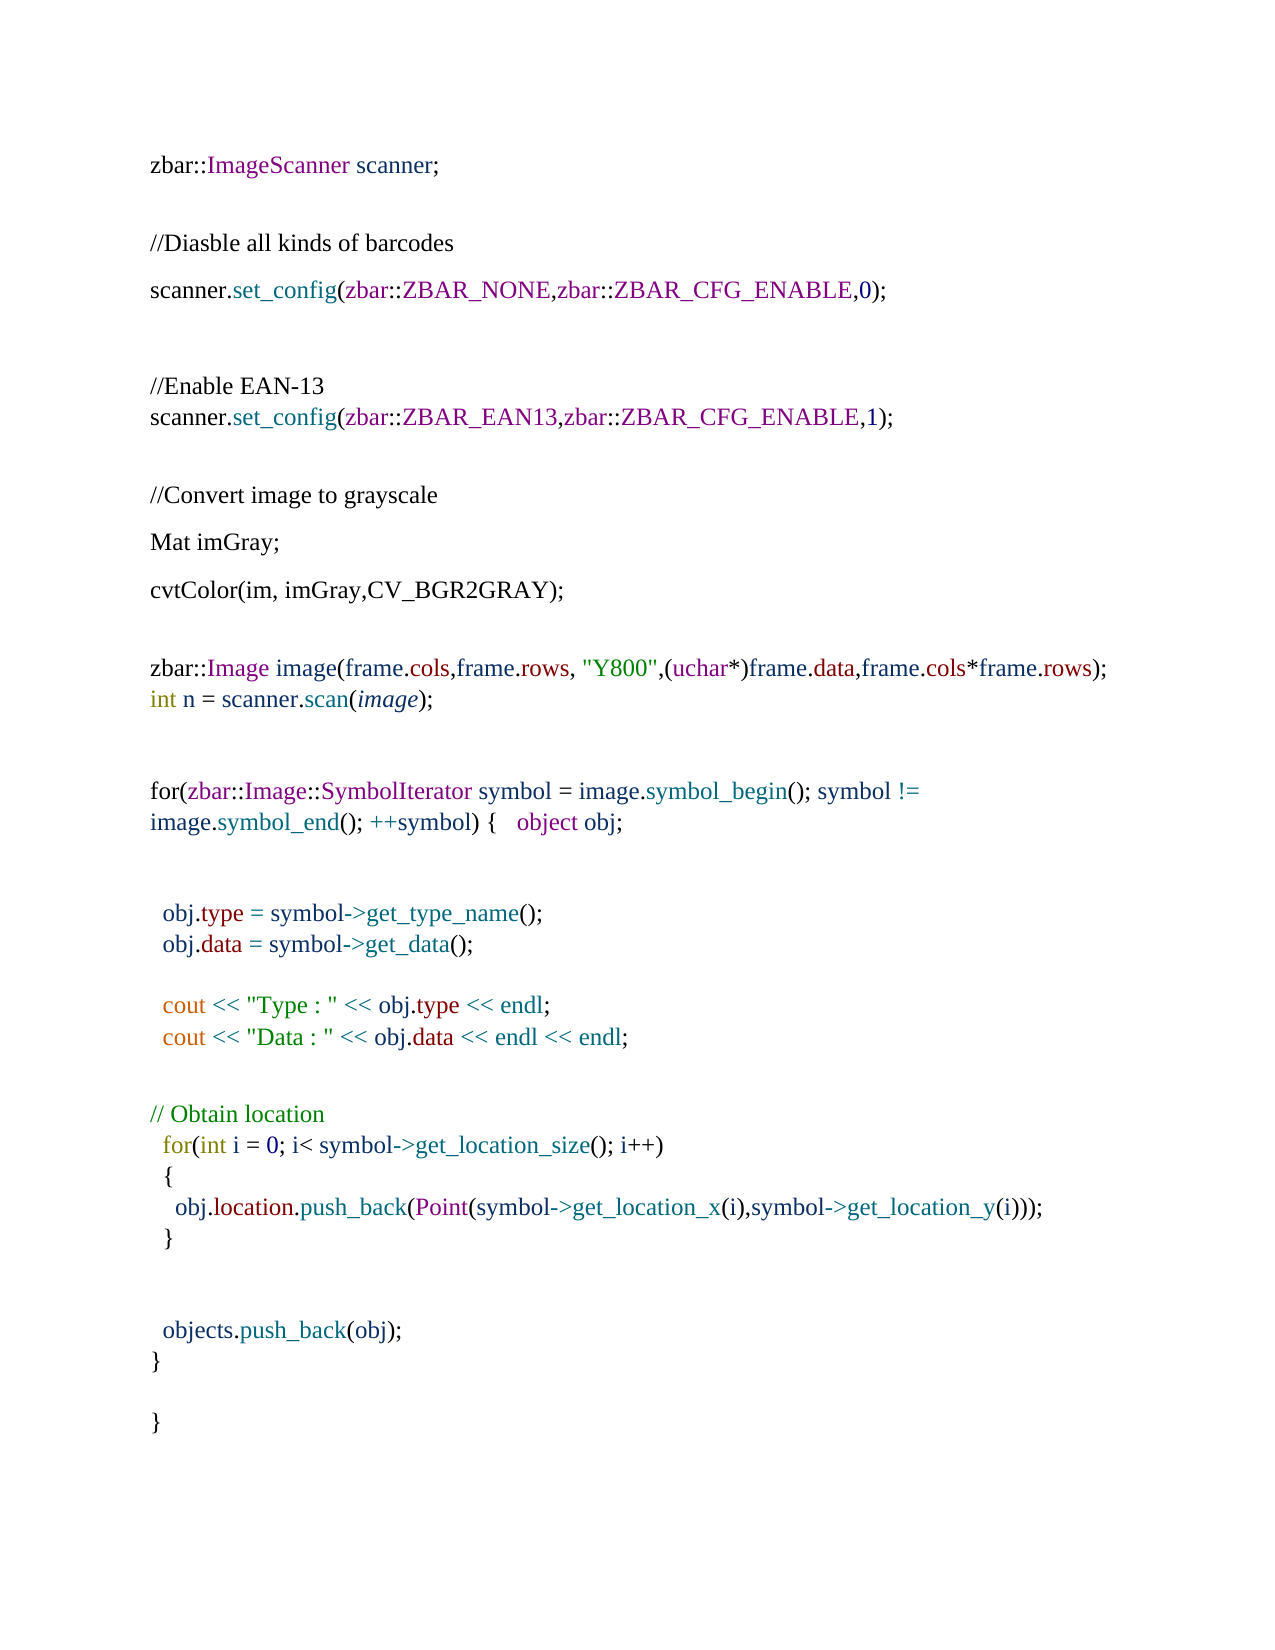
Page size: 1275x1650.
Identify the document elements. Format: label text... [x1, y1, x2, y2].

text zbar::ImageScanner scanner; [150, 150, 1125, 209]
text //Convert image to grayscale [150, 480, 1125, 508]
text // Obtain location for(int i = 0; i< symbol->get_location_size(); i++) { obj.location.push_back(Point(symbol->get_location_x(i),symbol->get_location_y(i))); } objects.push_back(obj); } } [150, 1099, 1125, 1436]
text zbar::Image image(frame.cols,frame.rows, "Y800",(uchar*)frame.data,frame.cols*frame.rows); int n = scanner.scan(image); for(zbar::Image::SymbolIterator symbol = image.symbol_begin(); symbol != image.symbol_end(); ++symbol) { object obj; obj.type = symbol->get_type_name(); obj.data = symbol->get_data(); cout << "Type : " << obj.type << endl; cout << "Data : " << obj.data << endl << endl; [150, 623, 1125, 1081]
text scanner.set_config(zbar::ZBAR_NONE,zbar::ZBAR_CFG_ENABLE,0); [150, 276, 1125, 304]
text Mat imGray; [150, 527, 1125, 556]
text cvtColor(im, imGray,CV_BGR2GRAY); [150, 575, 1125, 604]
text //Enable EAN-13 scanner.set_config(zbar::ZBAR_EAN13,zbar::ZBAR_CFG_ENABLE,1); [150, 371, 1125, 461]
text //Diasble all kinds of barcodes [150, 228, 1125, 257]
